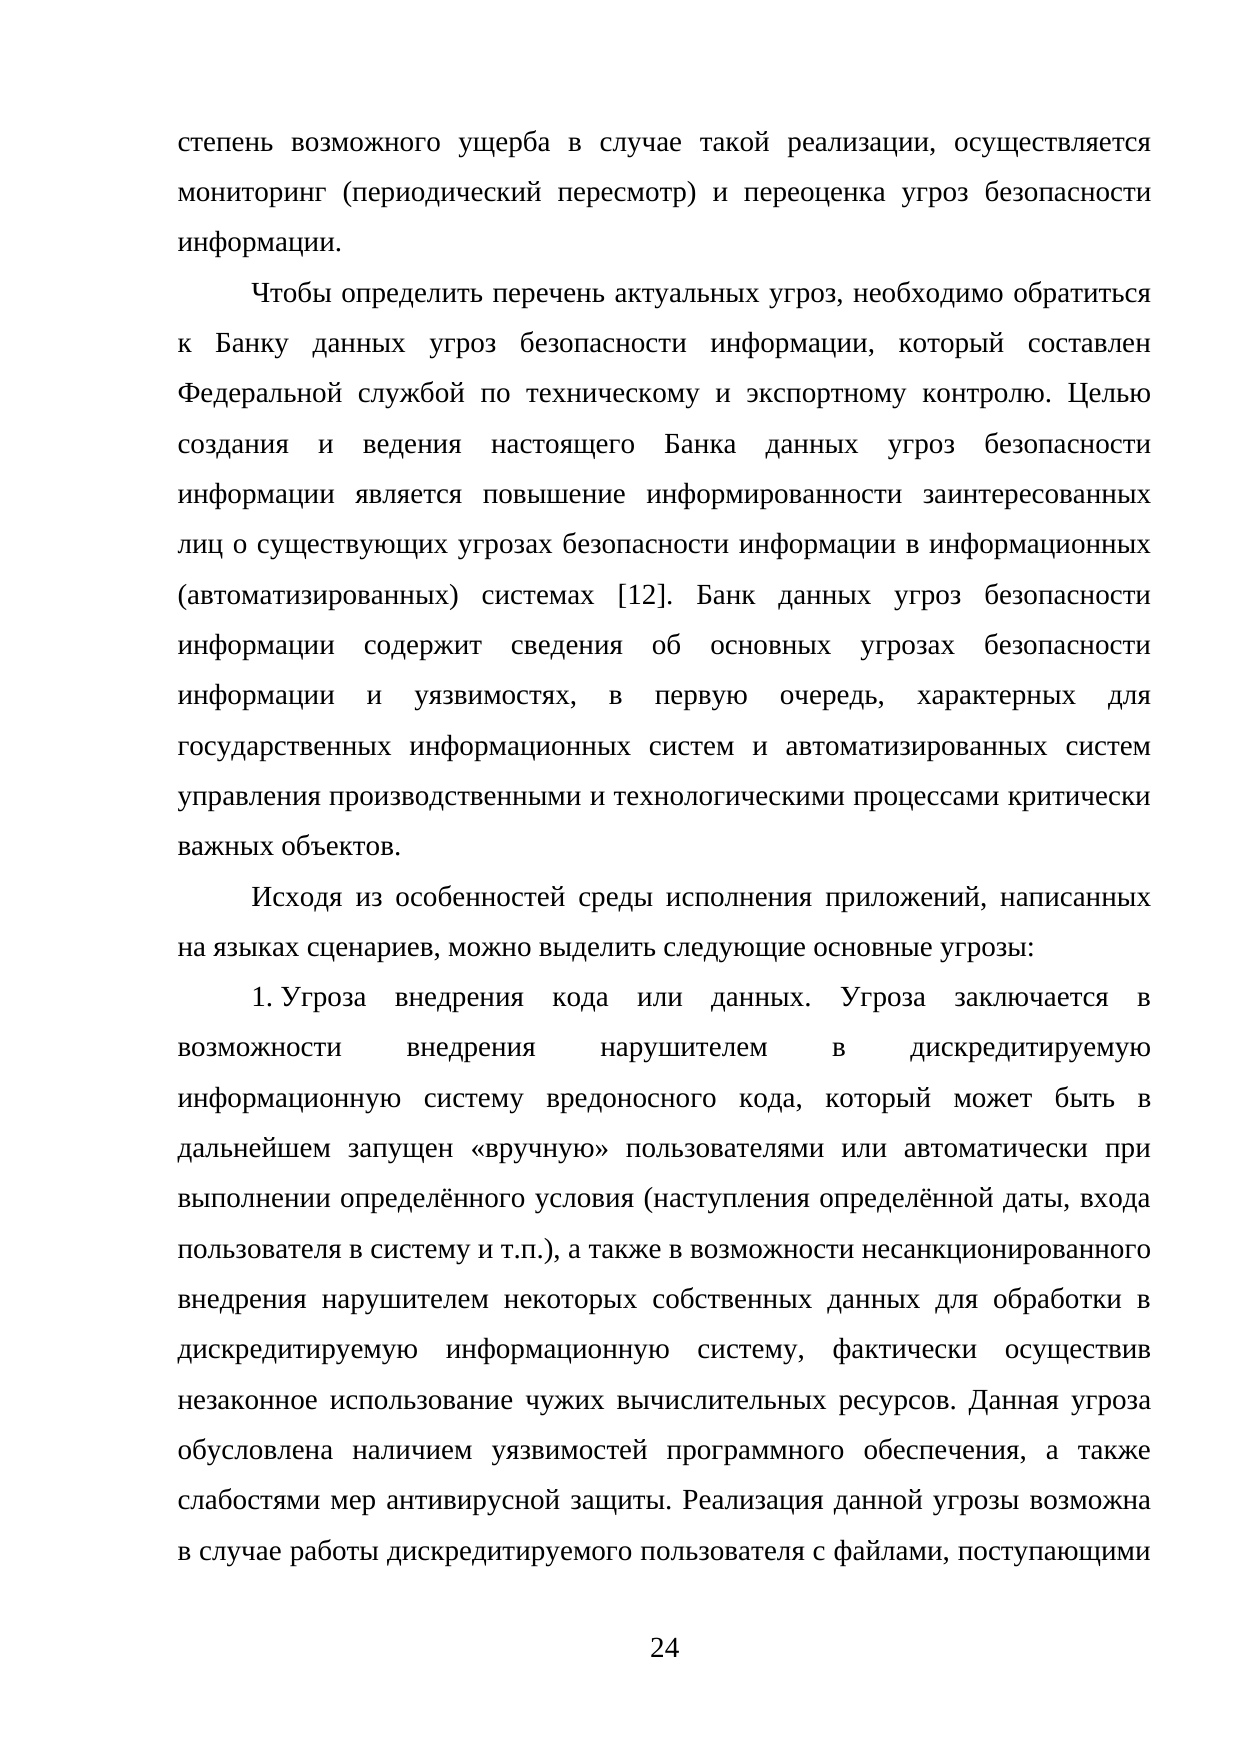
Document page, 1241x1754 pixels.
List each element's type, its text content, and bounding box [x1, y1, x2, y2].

text Исходя из особенностей среды исполнения приложений, написанных на языках сценариев, можно выделить следующие основные угрозы: [177, 879, 1152, 962]
text степень возможного ущерба в случае такой реализации, осуществляется мониторинг (периодический пересмотр) и переоценка угроз безопасности информации. [177, 124, 1152, 258]
text Чтобы определить перечень актуальных угроз, необходимо обратиться к Банку данных угроз безопасности информации, который составлен Федеральной службой по техническому и экспортному контролю. Целью создания и ведения настоящего Банка данных угроз безопасности информации является повышение информированности заинтересованных лиц о существующих угрозах безопасности информации в информационных (автоматизированных) системах [12]. Банк данных угроз безопасности информации содержит сведения об основных угрозах безопасности информации и уязвимостях, в первую очередь, характерных для государственных информационных систем и автоматизированных систем управления производственными и технологическими процессами критически важных объектов. [177, 275, 1152, 862]
list Угроза внедрения кода или данных. Угроза заключается в возможности внедрения нарушителем в дискредитируемую информационную систему вредоносного кода, который может быть в дальнейшем запущен «вручную» пользователями или автоматически при выполнении определённого условия (наступления определённой даты, входа пользователя в систему и т.п.), а также в возможности несанкционированного внедрения нарушителем некоторых собственных данных для обработки в дискредитируемую информационную систему, фактически осуществив незаконное использование чужих вычислительных ресурсов. Данная угроза обусловлена наличием уязвимостей программного обеспечения, а также слабостями мер антивирусной защиты. Реализация данной угрозы возможна в случае работы дискредитируемого пользователя с файлами, поступающими [177, 979, 1152, 1566]
